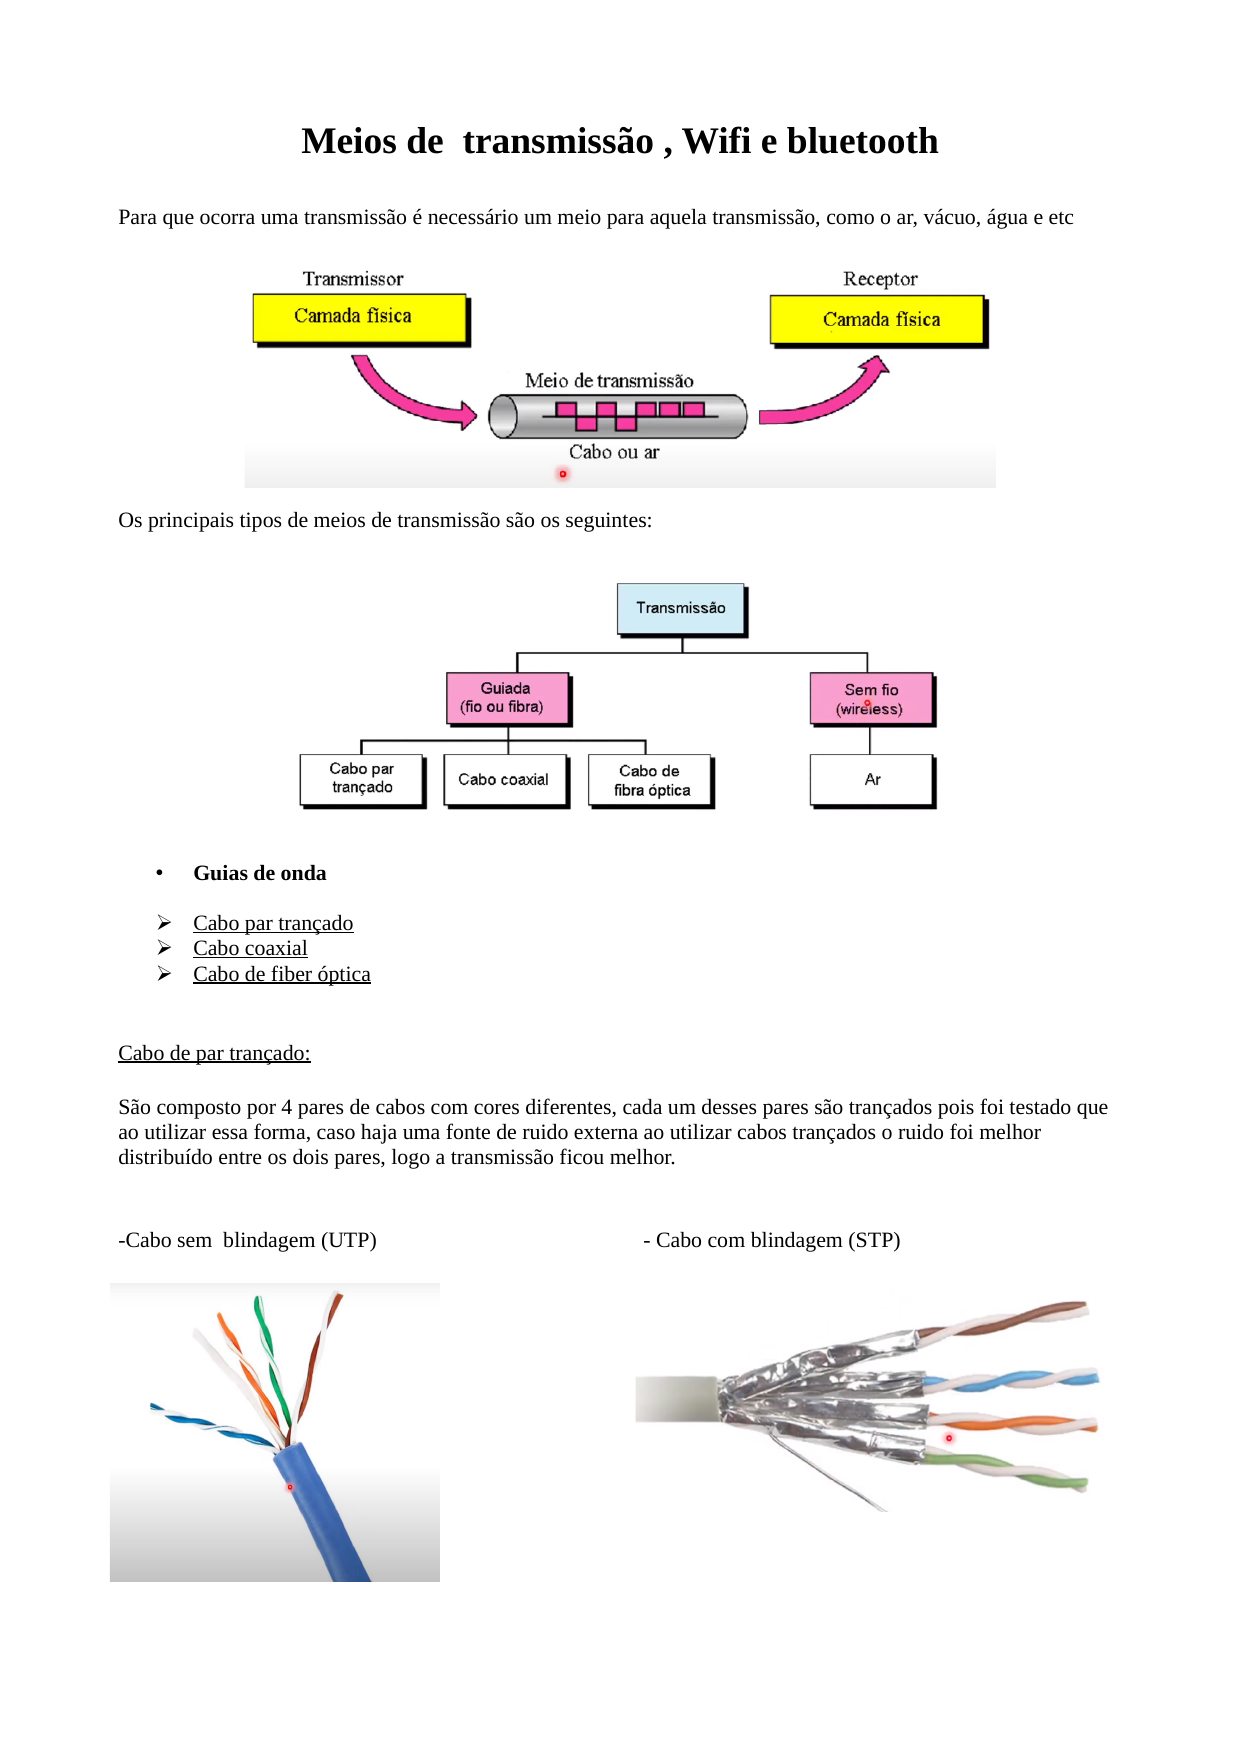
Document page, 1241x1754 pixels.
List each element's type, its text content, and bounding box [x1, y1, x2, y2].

list Guias de onda [156, 860, 1122, 885]
picture [109, 1283, 440, 1582]
text Cabo de par trançado: [118, 1040, 1122, 1065]
text Meios de transmissão , Wifi e bluetooth [118, 118, 1122, 161]
picture [244, 251, 996, 488]
picture [616, 1274, 1107, 1517]
list Cabo par trançado [156, 910, 1122, 935]
list Cabo de fiber óptica [156, 961, 1122, 986]
text Os principais tipos de meios de transmissão são os seguintes: [118, 507, 1122, 532]
text -Cabo sem blindagem (UTP) - Cabo com blindagem (STP) [118, 1227, 1122, 1252]
picture [294, 556, 946, 848]
list Cabo coaxial [156, 935, 1122, 961]
text Para que ocorra uma transmissão é necessário um meio para aquela transmissão, como o ar, vácuo, água e etc [118, 204, 1122, 229]
text São composto por 4 pares de cabos com cores diferentes, cada um desses pares são trançados pois foi testado que ao utilizar essa forma, caso haja uma fonte de ruido externa ao utilizar cabos trançados o ruido foi melhor distribuído entre os dois pares, logo a transmissão ficou melhor. [118, 1094, 1122, 1169]
